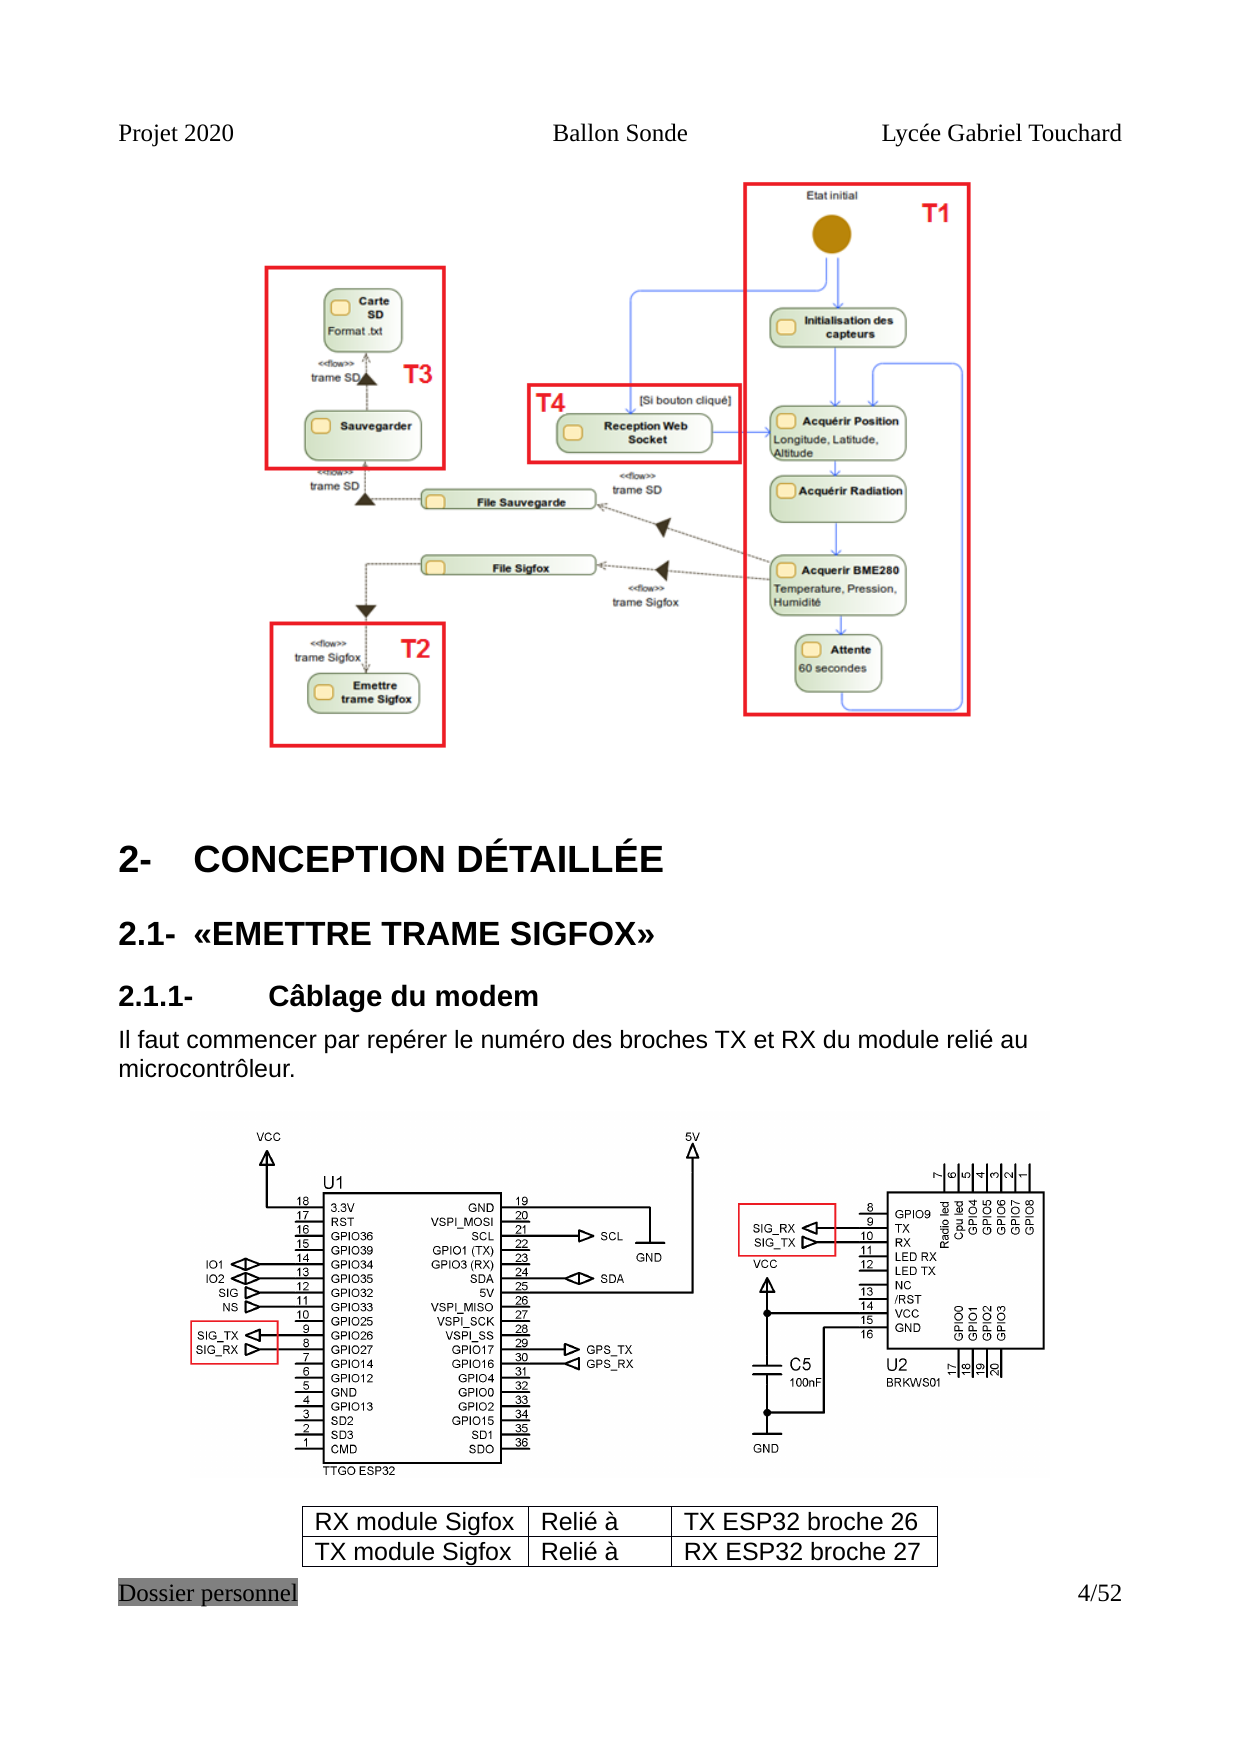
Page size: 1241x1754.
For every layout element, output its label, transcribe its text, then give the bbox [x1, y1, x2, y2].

subtitle CONCEPTION DÉTAILLÉE [118, 836, 1122, 880]
table_header Relié à [529, 1507, 671, 1536]
picture [262, 176, 977, 754]
subtitle «EMETTRE TRAME SIGFOX» [118, 913, 1122, 952]
picture [189, 1111, 1051, 1478]
table_header RX module Sigfox [303, 1507, 528, 1536]
table_cell Relié à [529, 1537, 671, 1566]
table_cell RX ESP32 broche 27 [672, 1537, 937, 1566]
subtitle Câblage du modem [118, 979, 1122, 1013]
text Il faut commencer par repérer le numéro des broches TX et RX du module relié au microcontrôleur. [118, 1025, 1122, 1083]
table_header TX ESP32 broche 26 [672, 1507, 937, 1536]
table_cell TX module Sigfox [303, 1537, 528, 1566]
